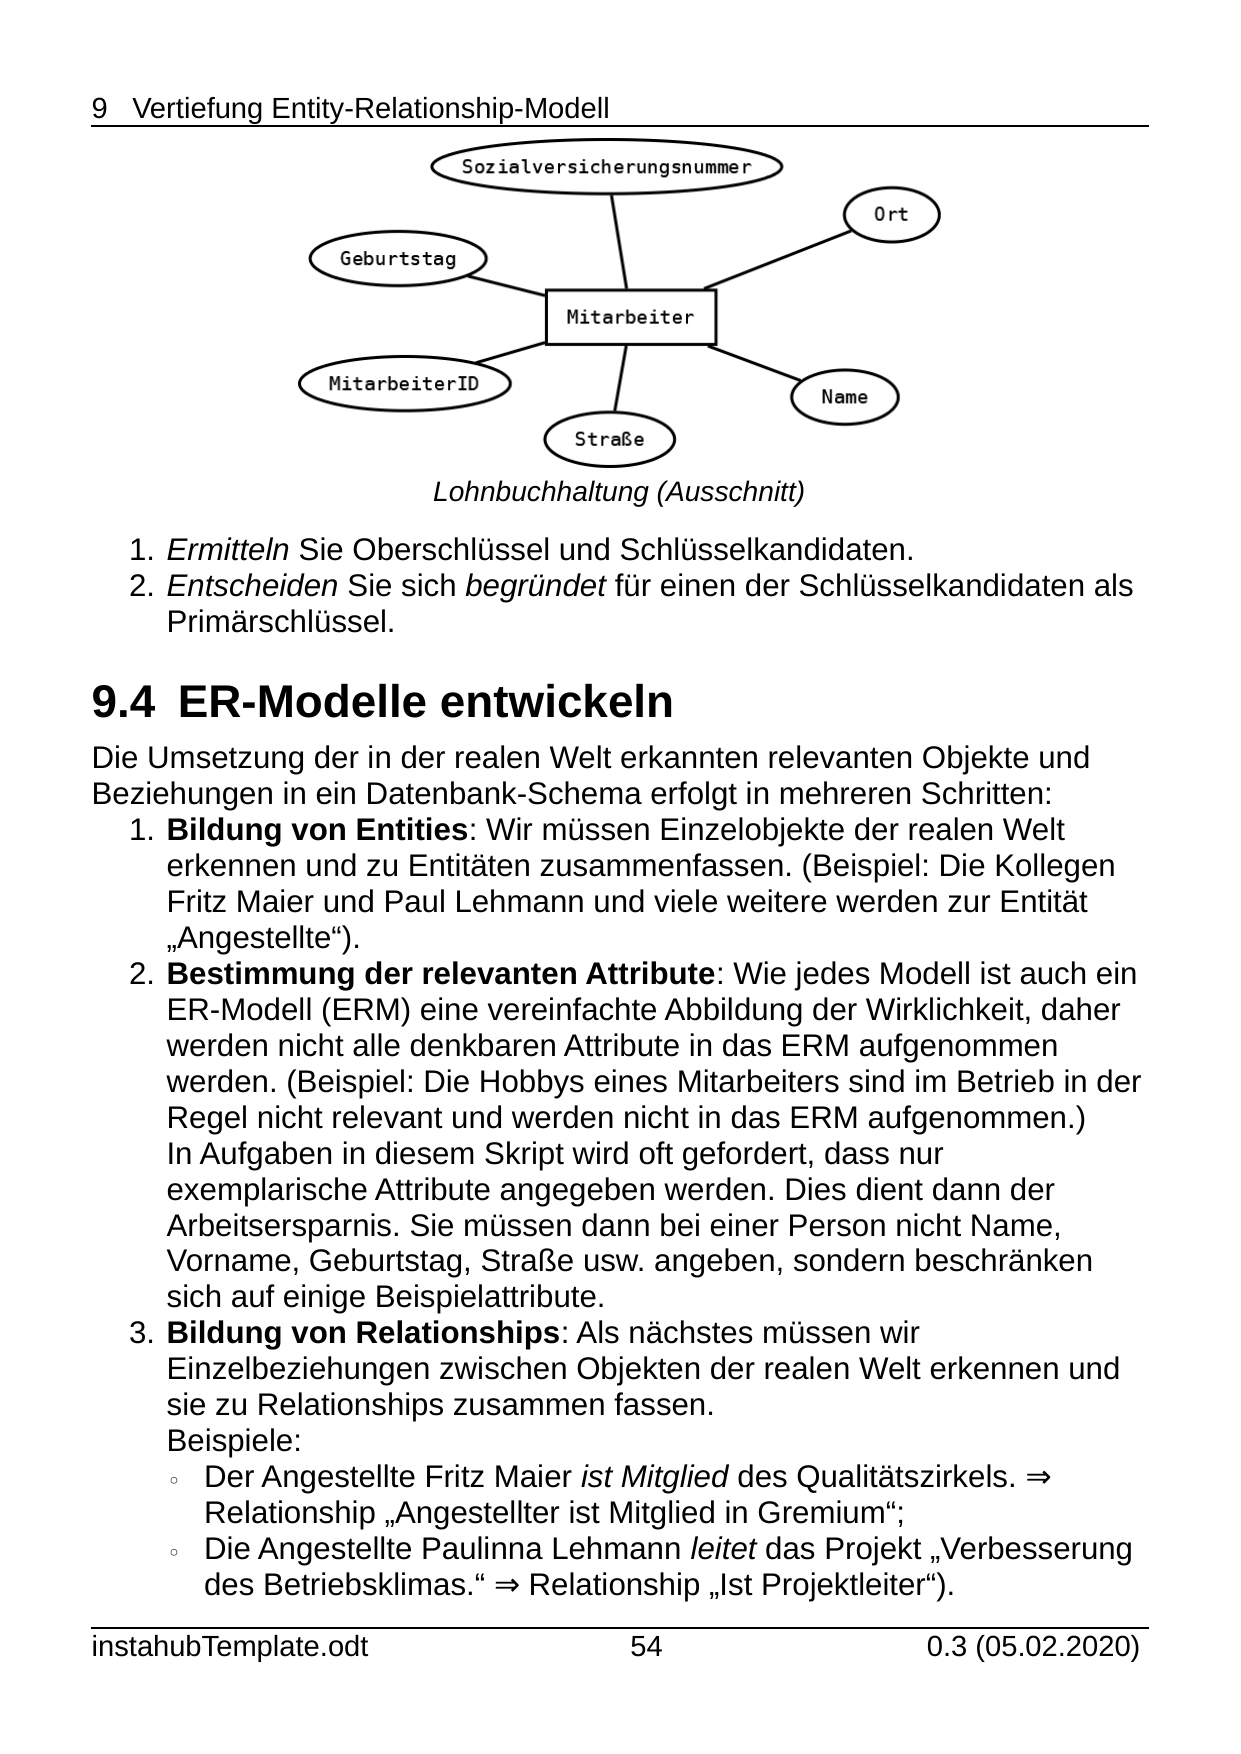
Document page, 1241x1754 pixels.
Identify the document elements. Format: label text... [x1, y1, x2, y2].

list Der Angestellte Fritz Maier ist Mitglied des Qualitätszirkels. ⇒ Relationship „Angestellter ist Mitglied in Gremium“; [166, 1458, 1149, 1530]
list Die Angestellte Paulinna Lehmann leitet das Projekt „Verbesserung des Betriebsklimas.“ ⇒ Relationship „Ist Projektleiter“). [166, 1530, 1149, 1602]
list Entscheiden Sie sich begründet für einen der Schlüsselkandidaten als Primärschlüssel. [129, 567, 1149, 639]
list In Aufgaben in diesem Skript wird oft gefordert, dass nur exemplarische Attribute angegeben werden. Dies dient dann der Arbeitsersparnis. Sie müssen dann bei einer Person nicht Name, Vorname, Geburtstag, Straße usw. angeben, sondern beschränken sich auf einige Beispielattribute. [129, 1135, 1149, 1314]
list Beispiele: [129, 1422, 1149, 1458]
text Lohnbuchhaltung (Ausschnitt) [91, 475, 1149, 507]
picture [298, 138, 943, 469]
text Die Umsetzung der in der realen Welt erkannten relevanten Objekte und Beziehungen in ein Datenbank-Schema erfolgt in mehreren Schritten: [91, 739, 1149, 811]
list Bildung von Relationships: Als nächstes müssen wir Einzelbeziehungen zwischen Objekten der realen Welt erkennen und sie zu Relationships zusammen fassen. [129, 1314, 1149, 1422]
subtitle ER-Modelle entwickeln [91, 674, 1149, 727]
list Bestimmung der relevanten Attribute: Wie jedes Modell ist auch ein ER-Modell (ERM) eine vereinfachte Abbildung der Wirklichkeit, daher werden nicht alle denkbaren Attribute in das ERM aufgenommen werden. (Beispiel: Die Hobbys eines Mitarbeiters sind im Betrieb in der Regel nicht relevant und werden nicht in das ERM aufgenommen.) [129, 955, 1149, 1135]
list Ermitteln Sie Oberschlüssel und Schlüsselkandidaten. [129, 531, 1149, 567]
list Bildung von Entities: Wir müssen Einzelobjekte der realen Welt erkennen und zu Entitäten zusammenfassen. (Beispiel: Die Kollegen Fritz Maier und Paul Lehmann und viele weitere werden zur Entität „Angestellte“). [129, 811, 1149, 955]
